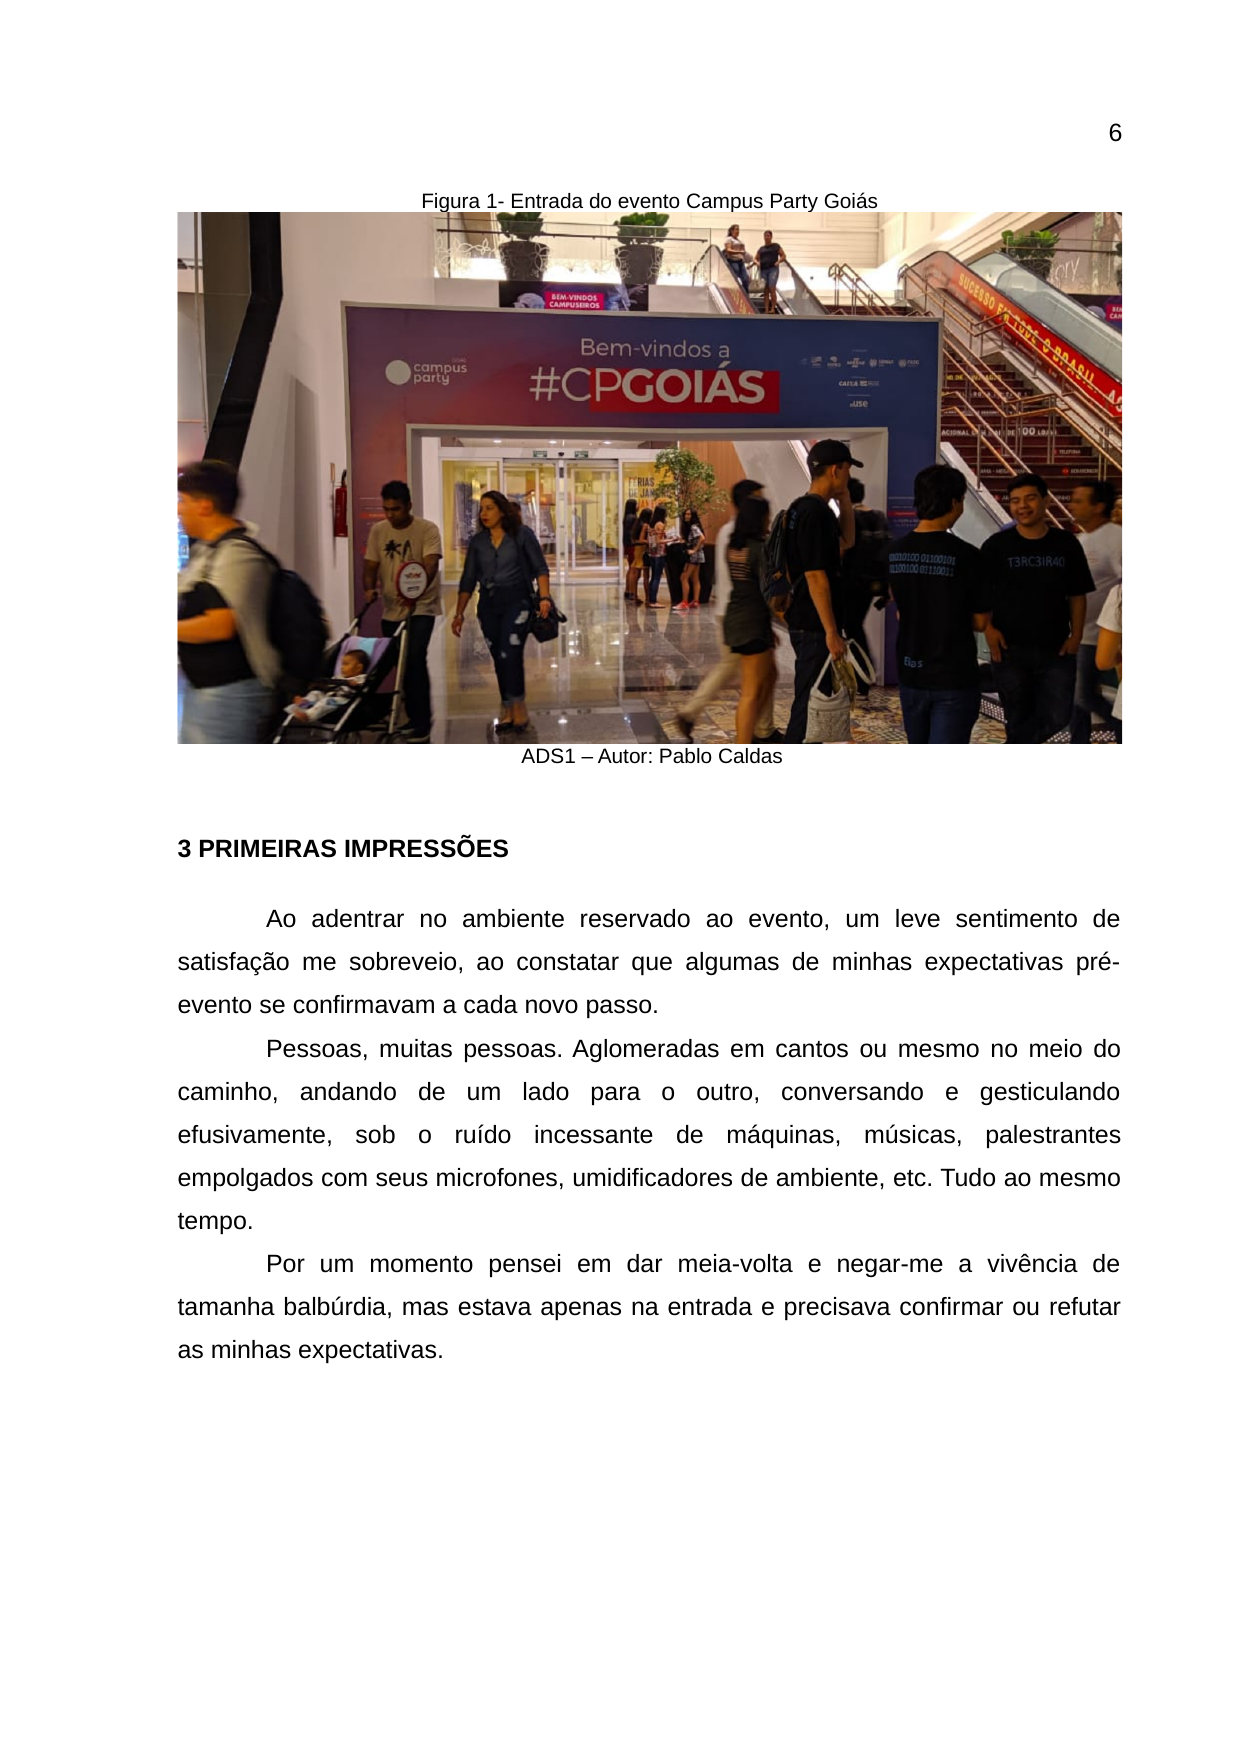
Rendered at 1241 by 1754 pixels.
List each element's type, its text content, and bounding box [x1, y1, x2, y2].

subtitle PRIMEIRAS IMPRESSÕES [177, 834, 1122, 863]
text [177, 176, 1122, 189]
text Pessoas, muitas pessoas. Aglomeradas em cantos ou mesmo no meio do caminho, andando de um lado para o outro, conversando e gesticulando efusivamente, sob o ruído incessante de máquinas, músicas, palestrantes empolgados com seus microfones, umidificadores de ambiente, etc. Tudo ao mesmo tempo. [177, 1033, 1122, 1235]
text Por um momento pensei em dar meia-volta e negar-me a vivência de tamanha balbúrdia, mas estava apenas na entrada e precisava confirmar ou refutar as minhas expectativas. [177, 1249, 1122, 1364]
text Ao adentrar no ambiente reservado ao evento, um leve sentimento de satisfação me sobreveio, ao constatar que algumas de minhas expectativas pré-evento se confirmavam a cada novo passo. [177, 904, 1122, 1019]
picture [177, 212, 1123, 744]
text Figura 1- Entrada do evento Campus Party Goiás [177, 189, 1122, 212]
text ADS1 – Autor: Pablo Caldas [177, 744, 1122, 768]
